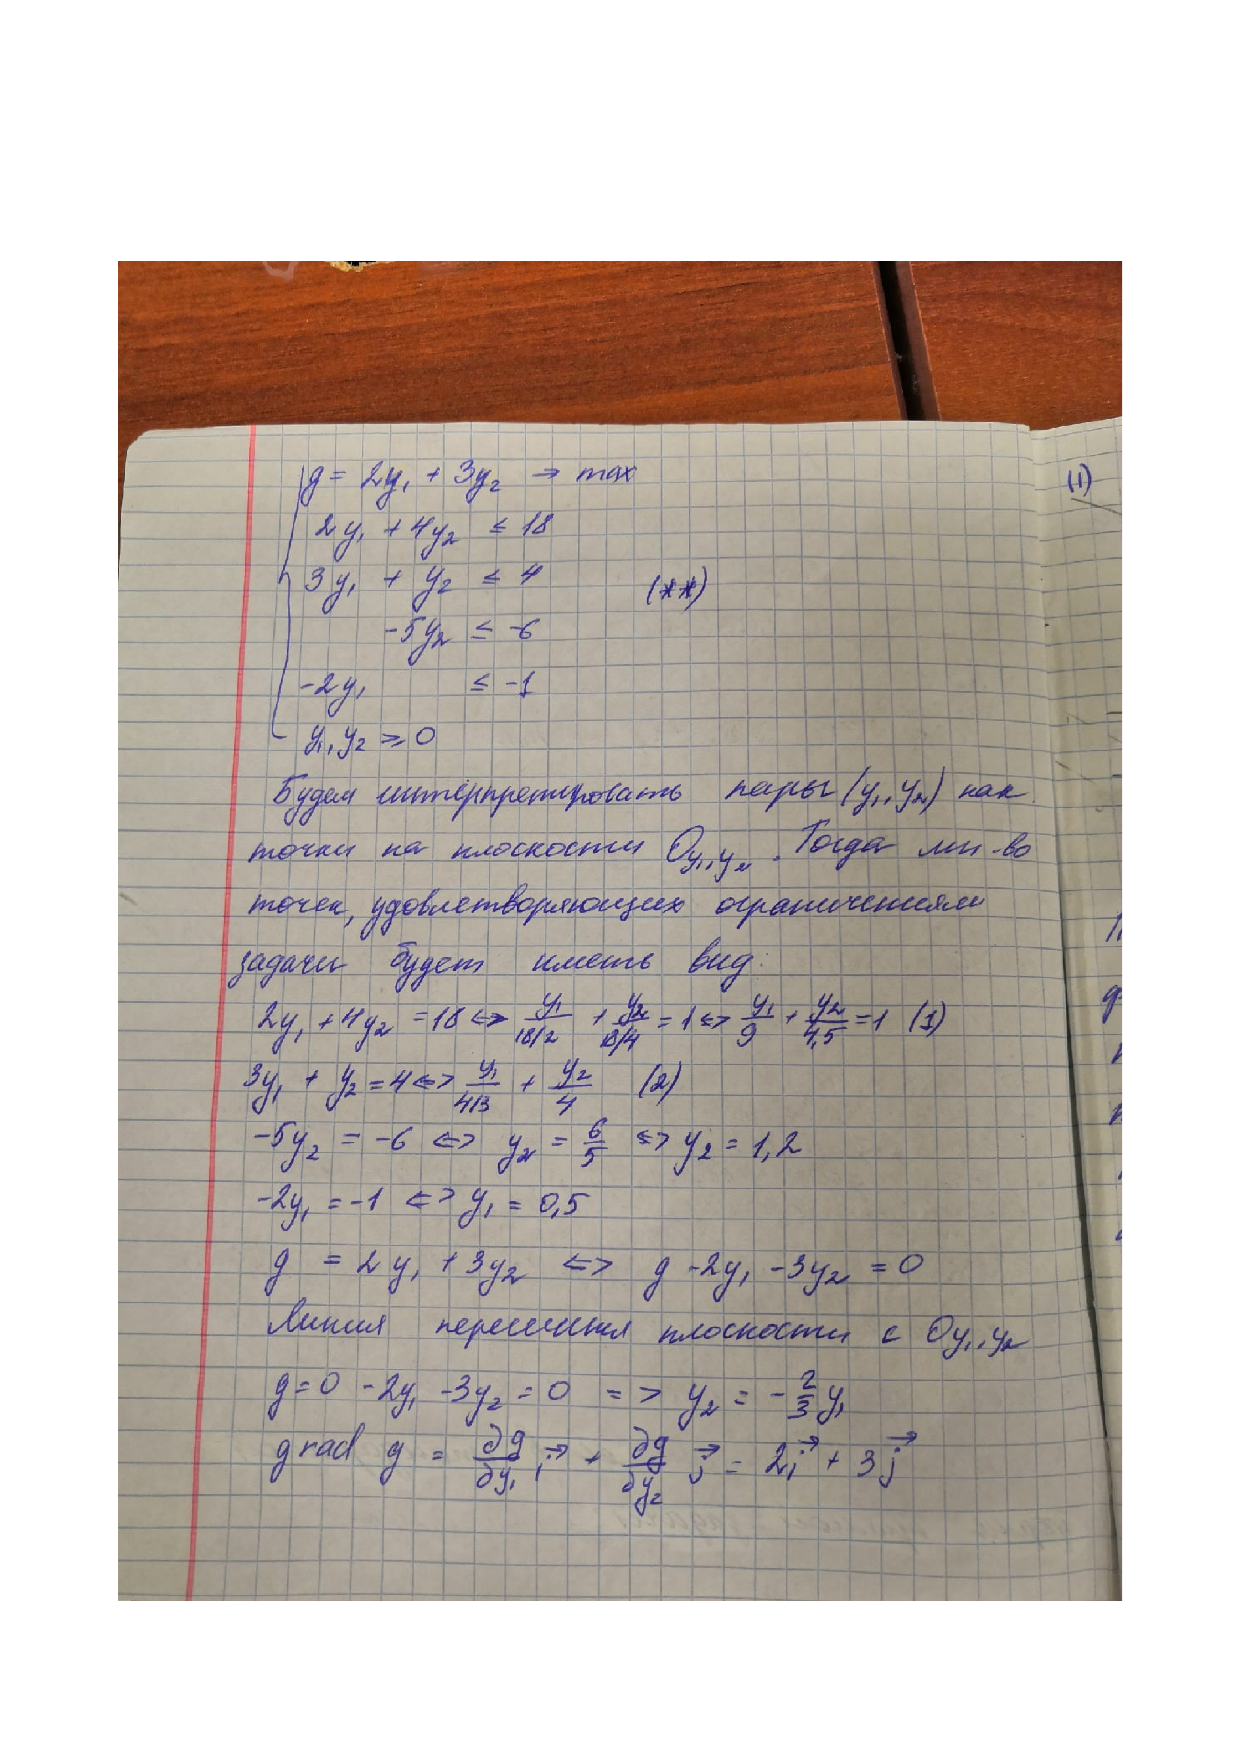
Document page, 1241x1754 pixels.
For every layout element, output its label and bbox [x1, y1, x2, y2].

picture [118, 261, 1123, 1601]
